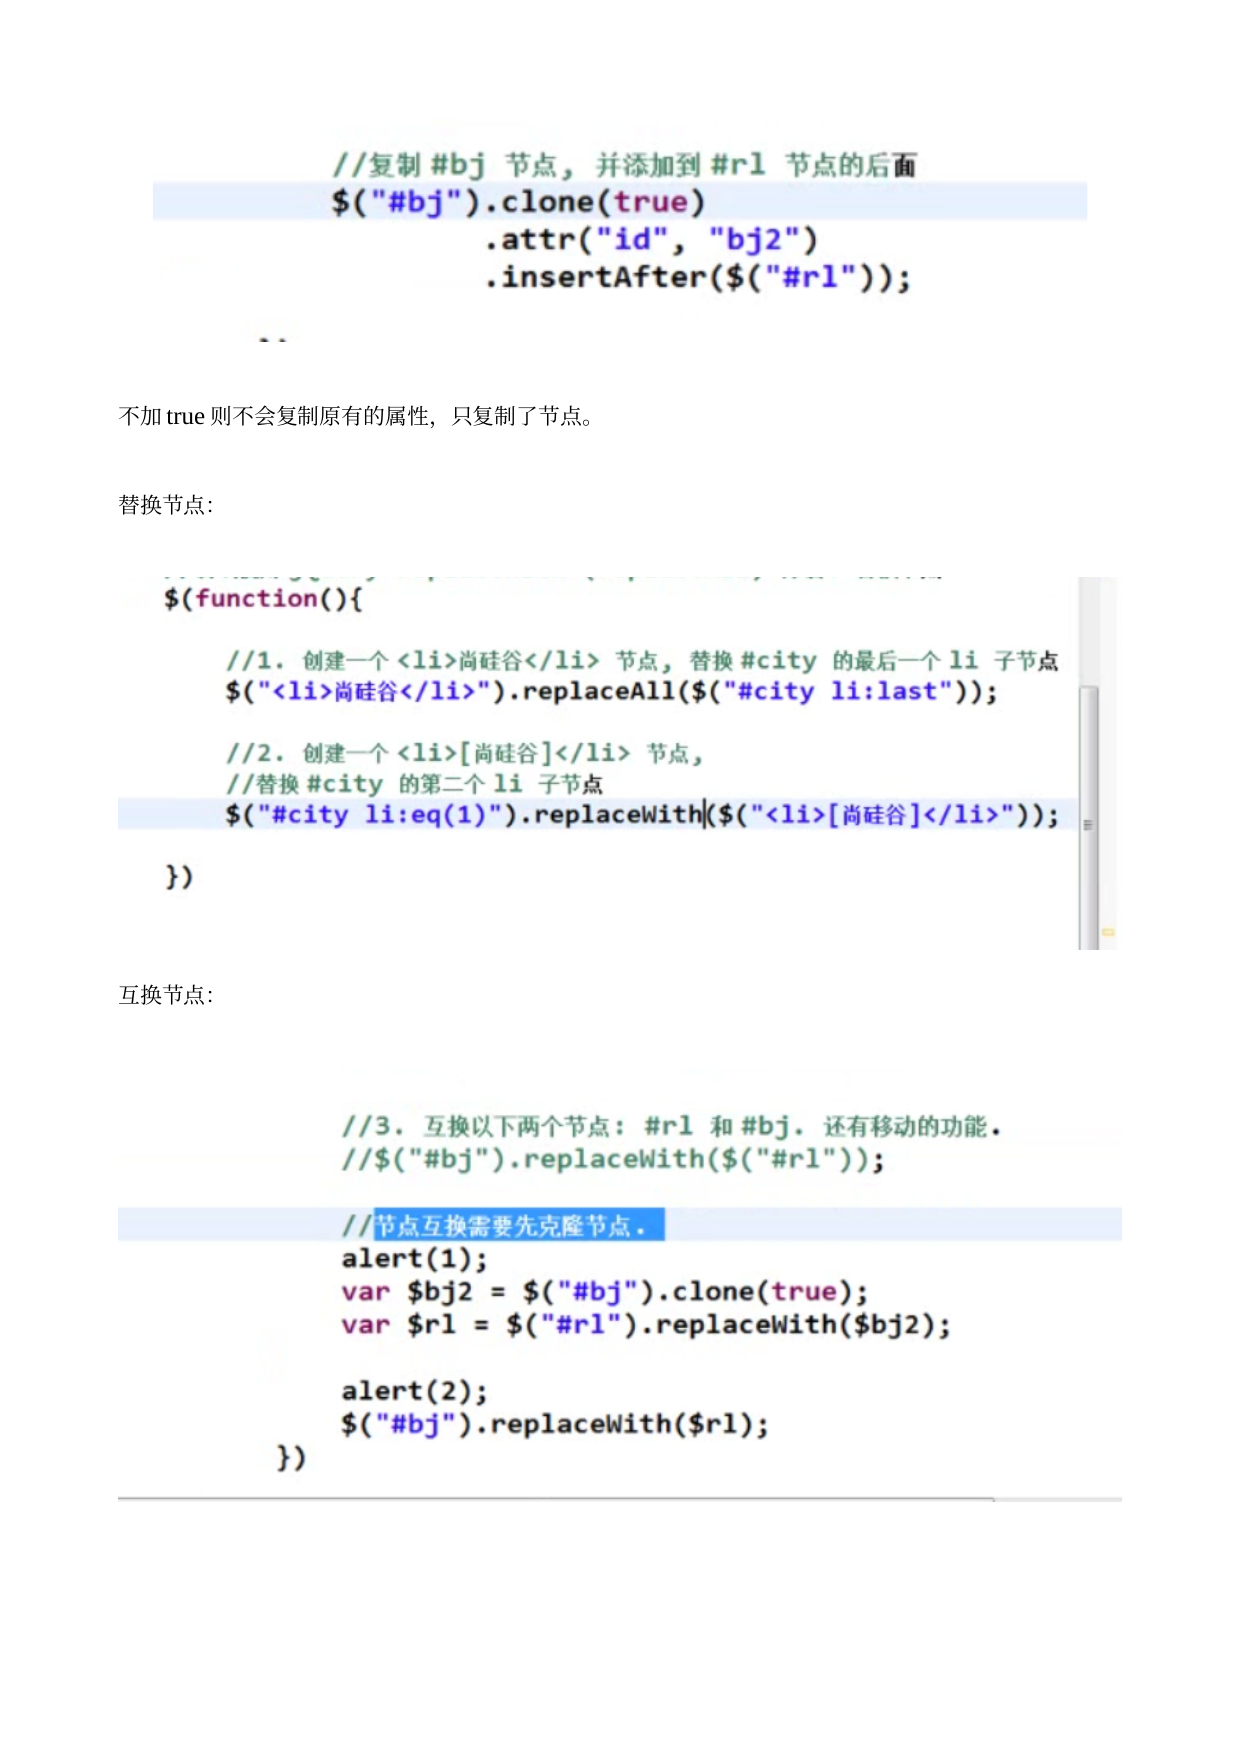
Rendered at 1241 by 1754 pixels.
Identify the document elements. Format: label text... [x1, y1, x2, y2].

text 互换节点： [118, 979, 1122, 1010]
picture [152, 118, 1088, 342]
text 替换节点： [118, 488, 1122, 519]
picture [118, 1067, 1123, 1502]
picture [118, 577, 1123, 950]
text 不加true则不会复制原有的属性，只复制了节点。 [118, 399, 1122, 431]
